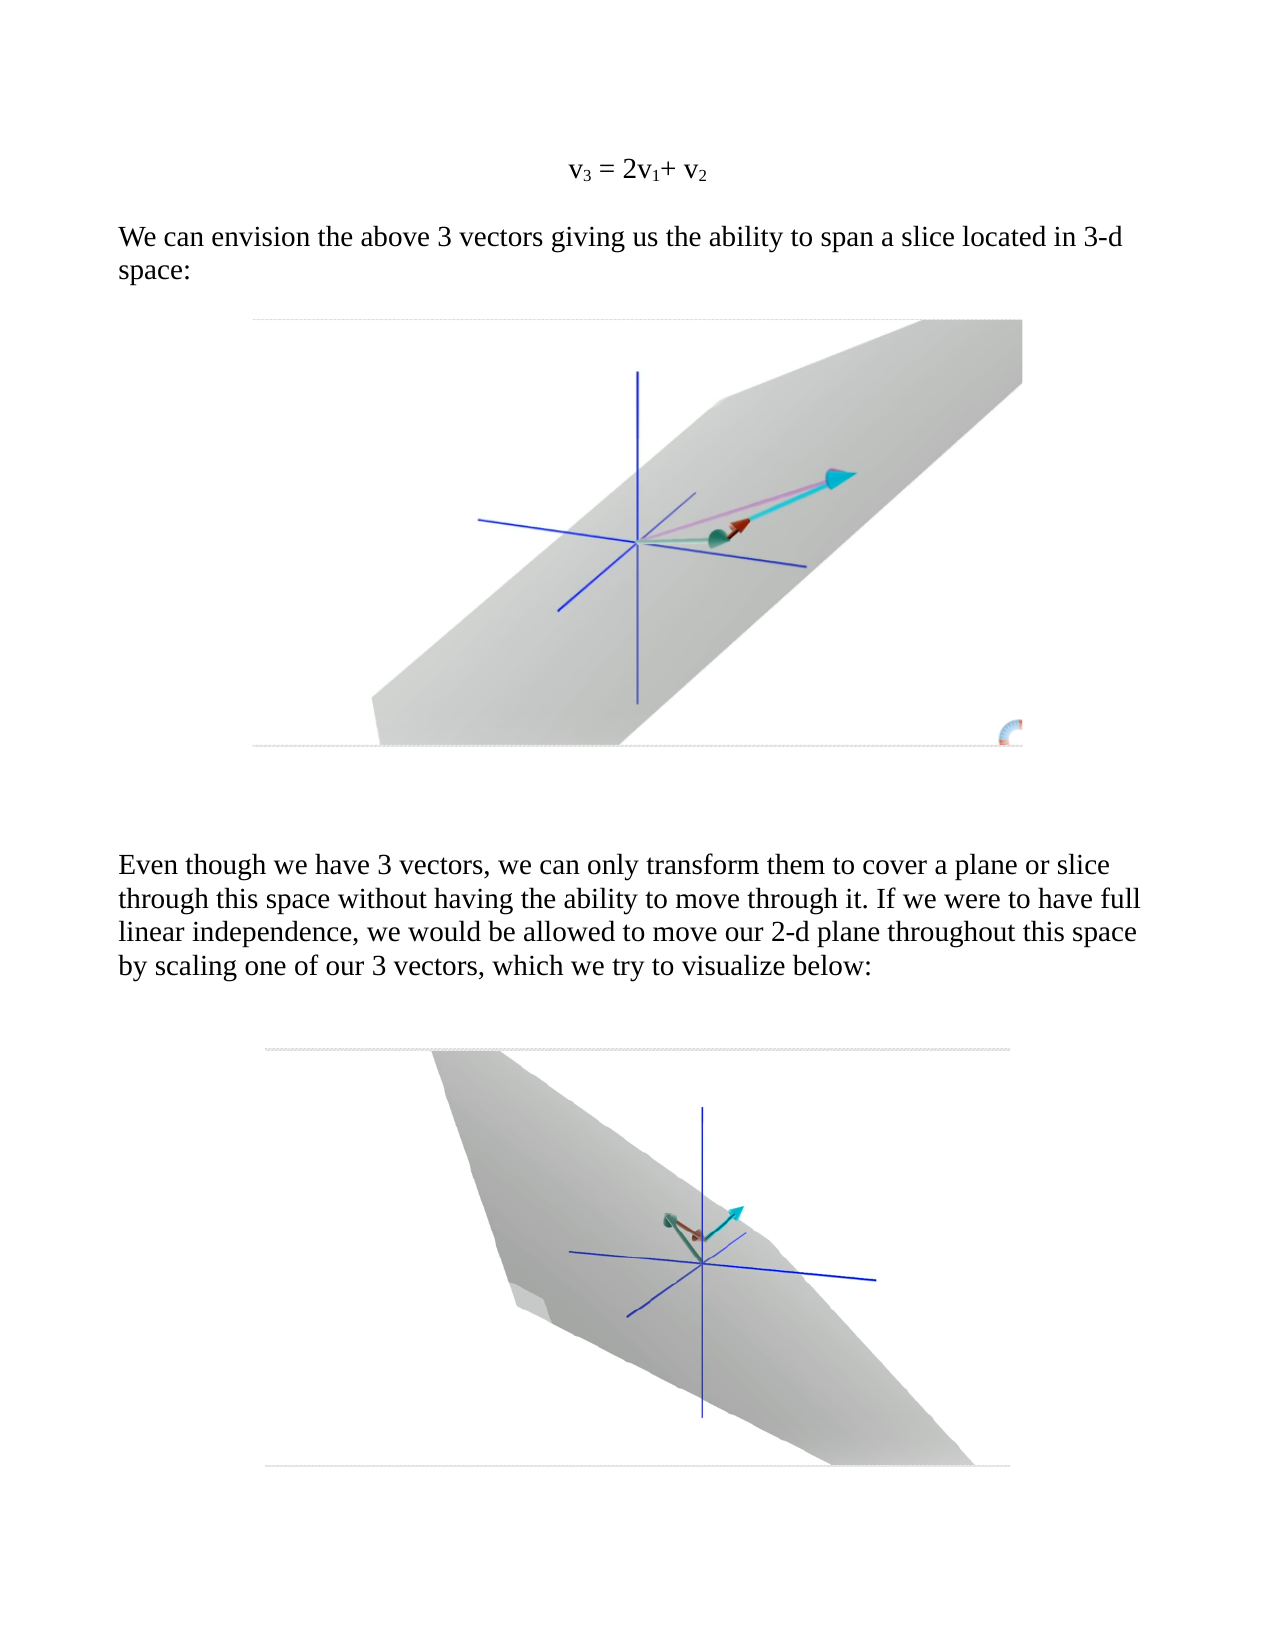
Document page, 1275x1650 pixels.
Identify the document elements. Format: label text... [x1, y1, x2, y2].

text We can envision the above 3 vectors giving us the ability to span a slice located in 3-d space: [118, 219, 1157, 286]
text v3 = 2v1+ v2 [118, 152, 1157, 185]
text Even though we have 3 vectors, we can only transform them to cover a plane or slice through this space without having the ability to move through it. If we were to have full linear independence, we would be allowed to move our 2-d plane throughout this space by scaling one of our 3 vectors, which we try to visualize below: [118, 847, 1157, 981]
picture [252, 319, 1023, 747]
picture [265, 1048, 1011, 1467]
